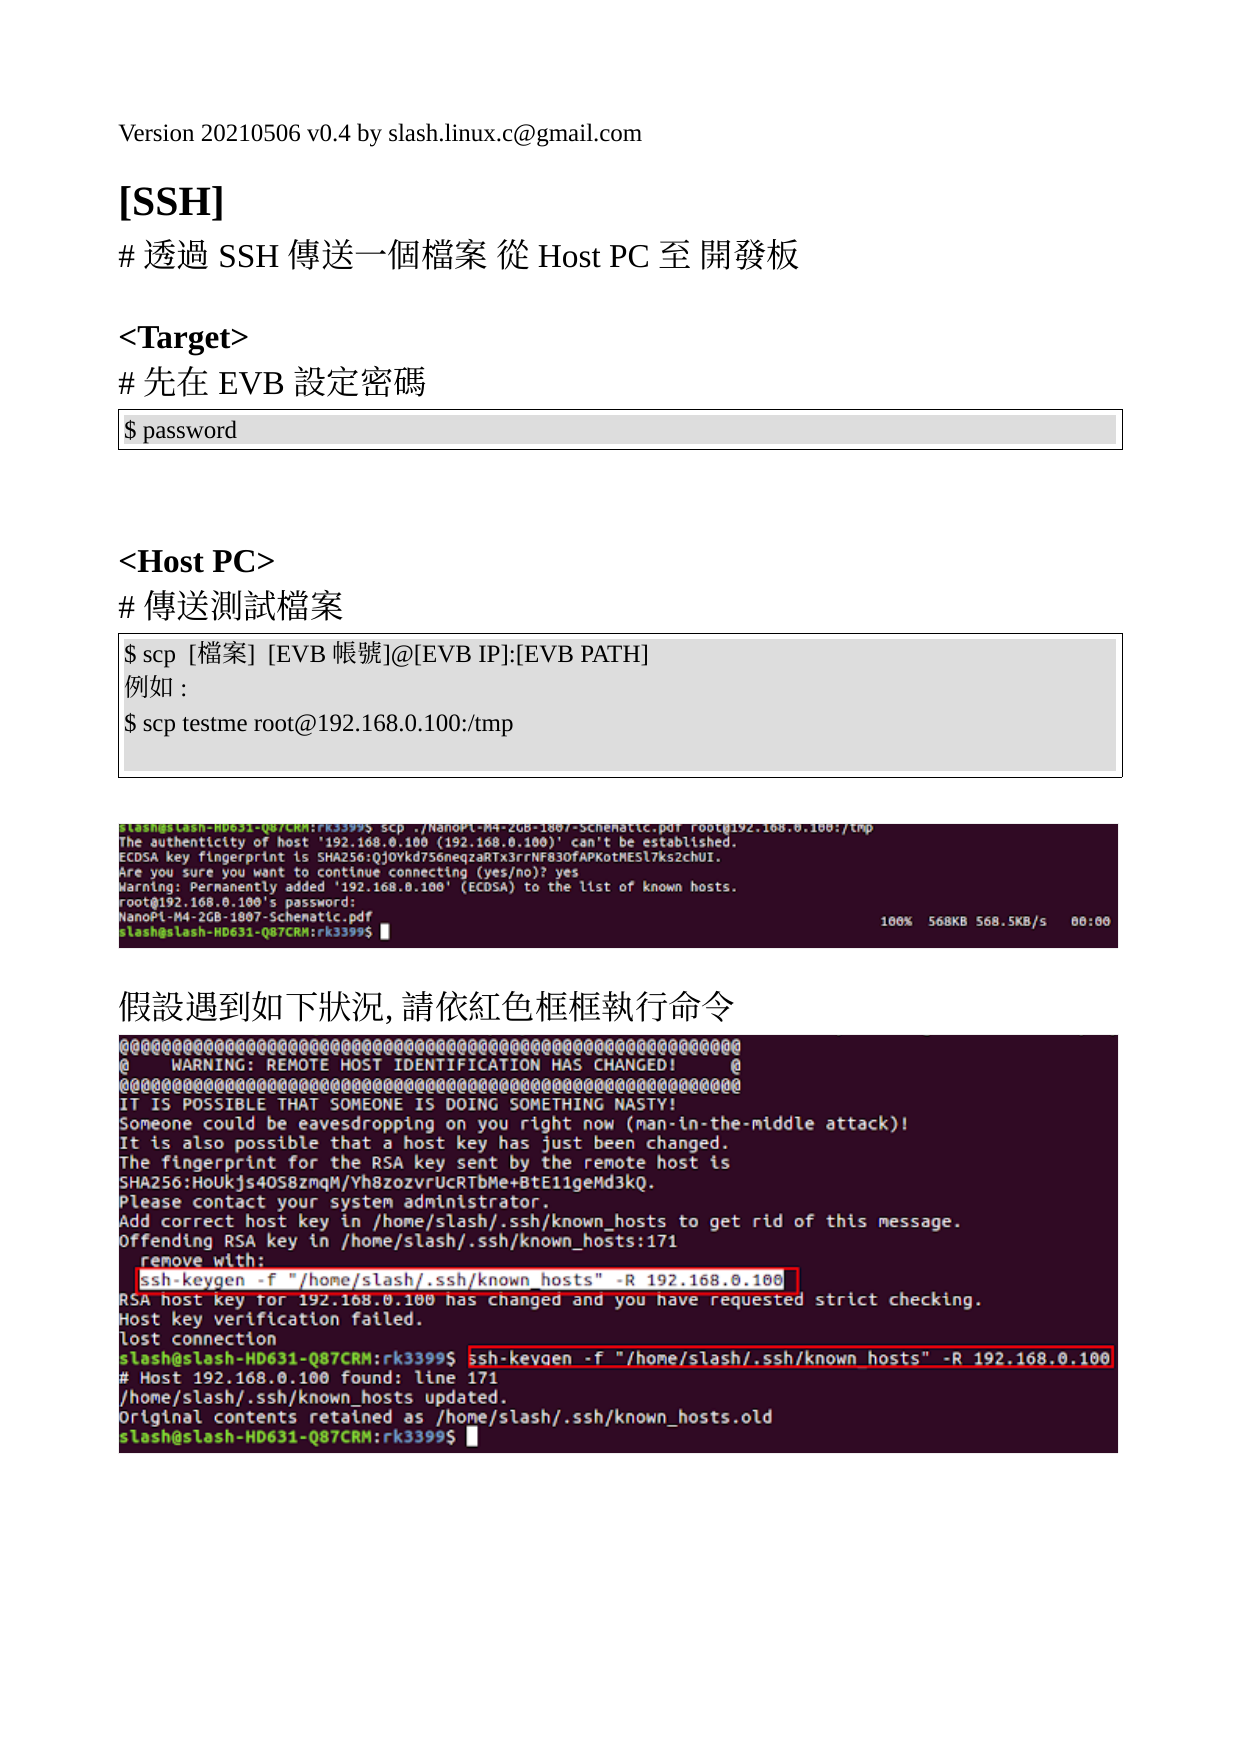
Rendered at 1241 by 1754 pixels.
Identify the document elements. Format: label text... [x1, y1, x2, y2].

text # 透過 SSH 傳送一個檔案 從 Host PC 至 開發板 [118, 237, 1122, 275]
text 假設遇到如下狀況, 請依紅色框框執行命令 [118, 988, 1122, 1027]
text # 先在 EVB 設定密碼 [118, 363, 1122, 401]
table_header $ password [119, 410, 1122, 449]
subtitle [SSH] [118, 176, 1122, 224]
table_header $ scp [檔案] [EVB 帳號]@[EVB IP]:[EVB PATH] 例如 : $ scp testme root@192.168.0.100:/tmp [119, 634, 1122, 777]
text # 傳送測試檔案 [118, 587, 1122, 626]
text <Host PC> [118, 541, 1122, 580]
picture [119, 824, 1118, 948]
text <Target> [118, 317, 1122, 356]
picture [119, 1035, 1118, 1453]
